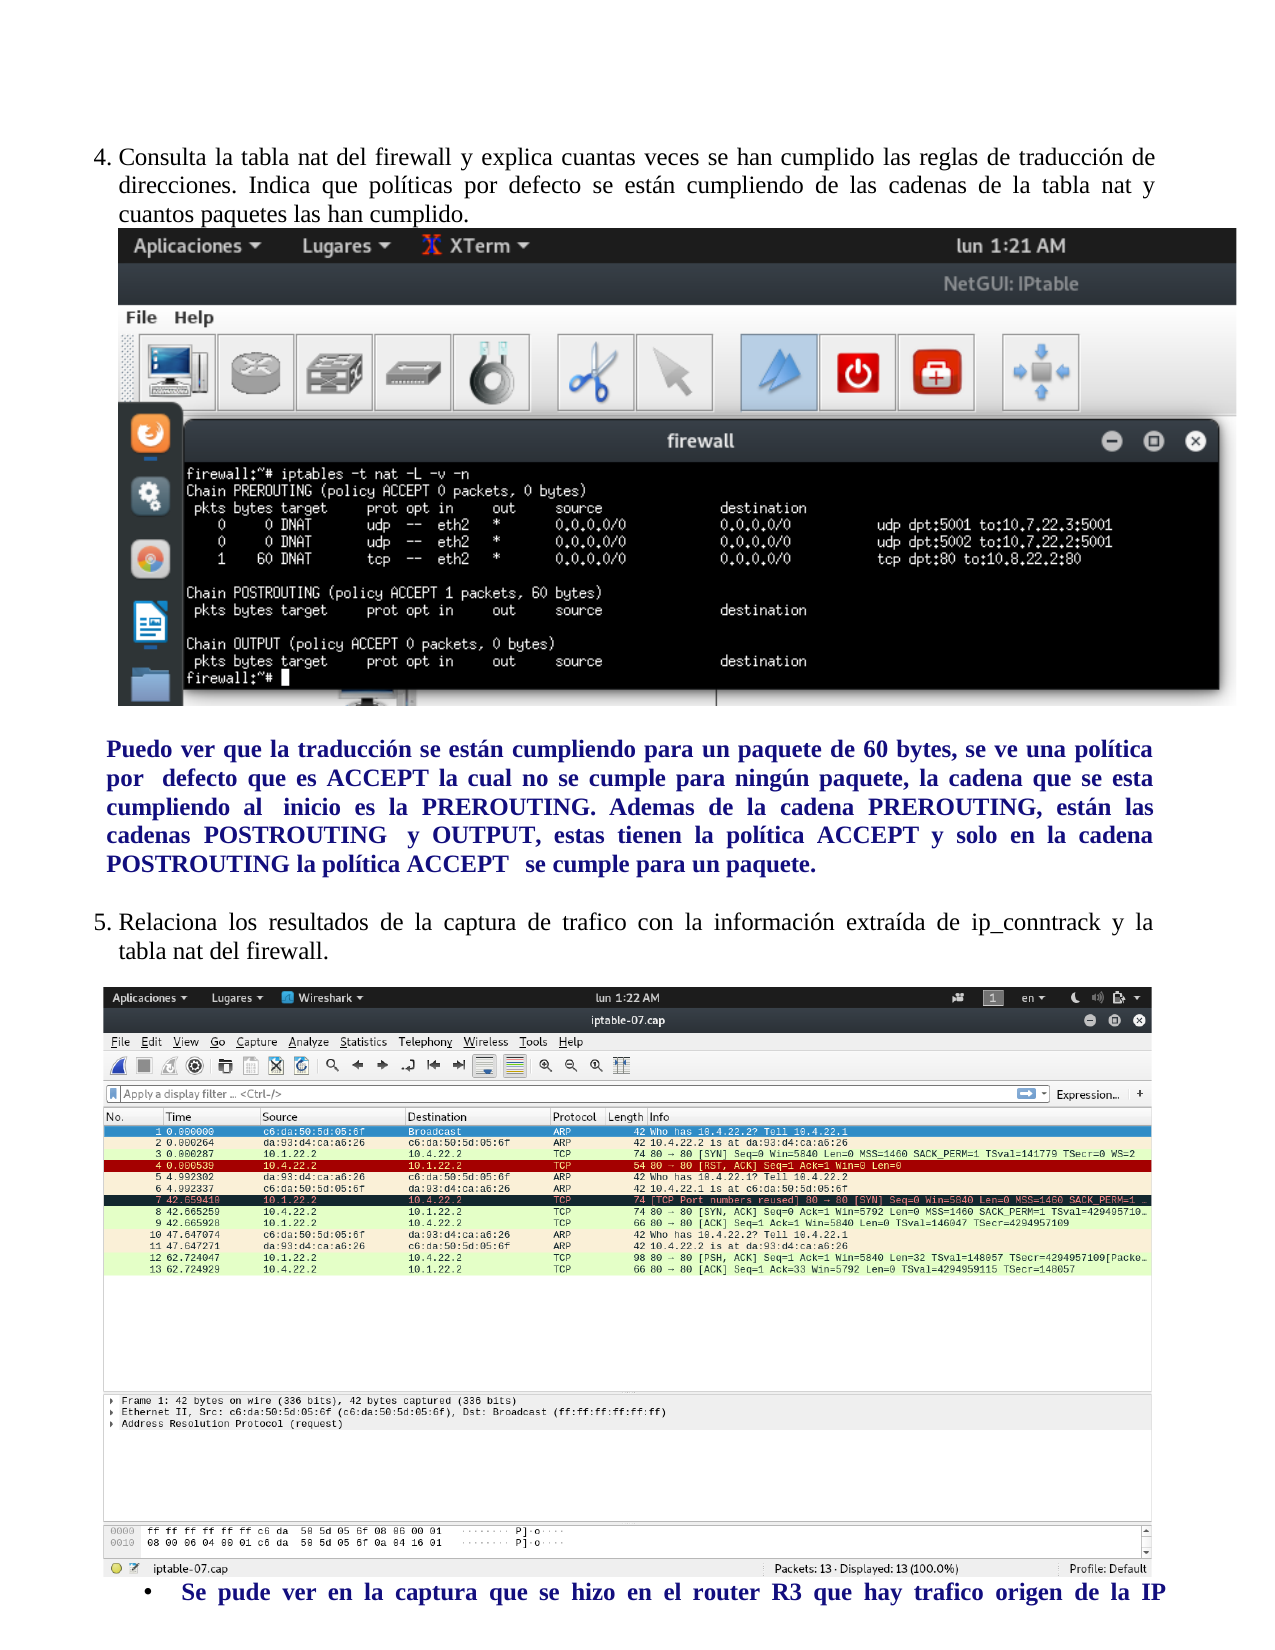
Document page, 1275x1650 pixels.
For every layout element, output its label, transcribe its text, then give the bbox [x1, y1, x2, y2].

text Puedo ver que la traducción se están cumpliendo para un paquete de 60 bytes, se ve una política por defecto que es ACCEPT la cual no se cumple para ningún paquete, la cadena que se esta cumpliendo al inicio es la PREROUTING. Ademas de la cadena PREROUTING, están las cadenas POSTROUTING y OUTPUT, estas tienen la política ACCEPT y solo en la cadena POSTROUTING la política ACCEPT se cumple para un paquete. [106, 734, 1154, 878]
list Se pude ver en la captura que se hizo en el router R3 que hay trafico origen de la IP [144, 966, 1167, 1605]
list Consulta la tabla nat del firewall y explica cuantas veces se han cumplido las reglas de traducción de direcciones. Indica que políticas por defecto se están cumpliendo de las cadenas de la tabla nat y cuantos paquetes las han cumplido. [106, 142, 1155, 228]
picture [103, 987, 1152, 1577]
list Relaciona los resultados de la captura de trafico con la información extraída de ip_conntrack y la tabla nat del firewall. [106, 907, 1153, 965]
